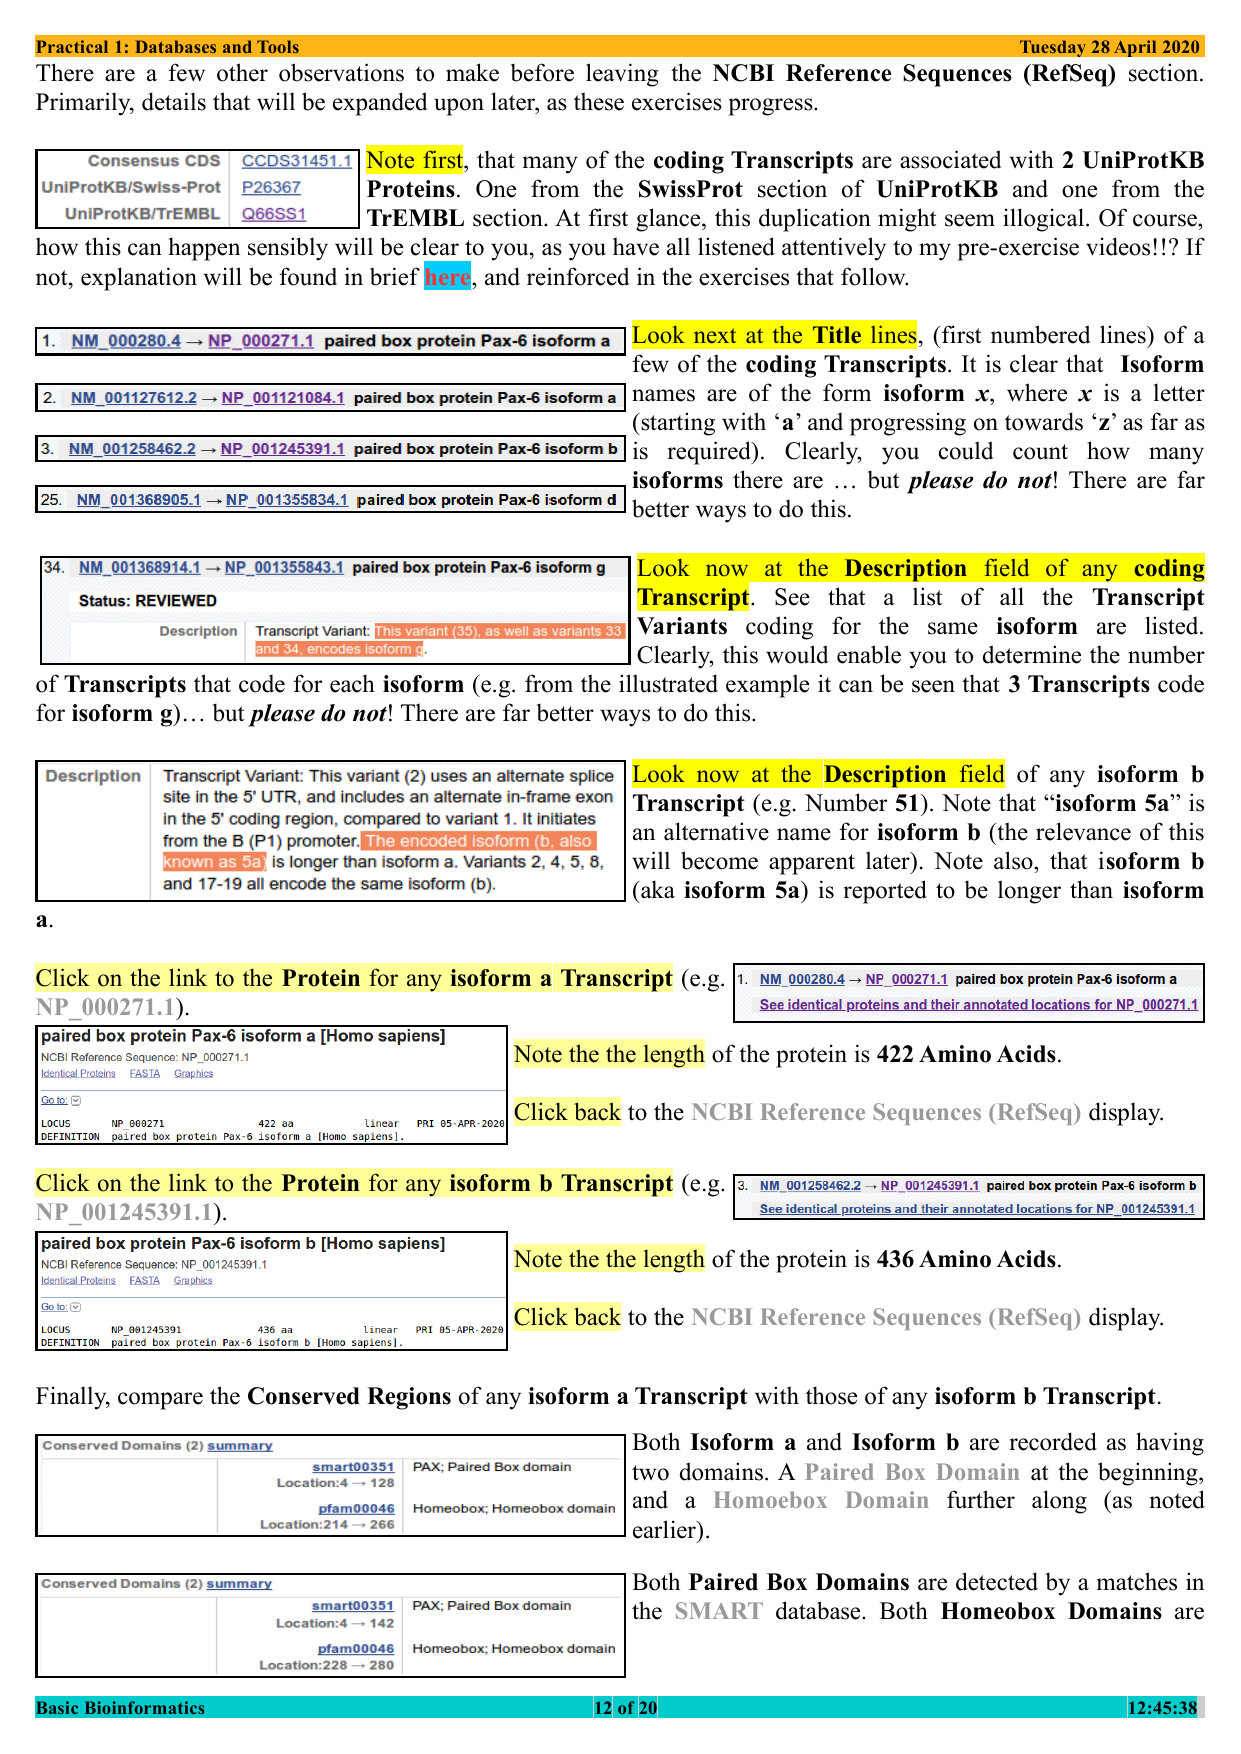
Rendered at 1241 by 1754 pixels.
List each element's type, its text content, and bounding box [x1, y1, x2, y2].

text Click on the link to the Protein for any isoform a Transcript (e.g. NP_000271.1). [35, 963, 733, 1023]
text Click back to the NCBI Reference Sequences (RefSeq) display. [508, 1097, 1205, 1126]
text Finally, compare the Conserved Regions of any isoform a Transcript with those of any isoform b Transcript. [35, 1381, 1205, 1409]
picture [735, 965, 1203, 1021]
picture [38, 487, 624, 511]
text Click back to the NCBI Reference Sequences (RefSeq) display. [508, 1302, 1205, 1331]
text Note the the length of the protein is 422 Amino Acids. [508, 1039, 1205, 1068]
text There are a few other observations to make before leaving the NCBI Reference Sequences (RefSeq) section. Primarily, details that will be expanded upon later, as these exercises progress. [35, 57, 1205, 116]
text Look now at the Description field of any coding Transcript. See that a list of all the Transcript Variants coding for the same isoform are listed. Clearly, this would enable you to determine the number of Transcripts that code for each isoform (e.g. from the illustrated example it can be seen that 3 Transcripts code for isoform g)… but please do not! There are far better ways to do this. [35, 553, 1205, 727]
text Click on the link to the Protein for any isoform b Transcript (e.g. NP_001245391.1). [35, 1168, 1205, 1226]
text Note the the length of the protein is 436 Amino Acids. [508, 1243, 1205, 1272]
picture [40, 1438, 621, 1533]
picture [38, 762, 624, 900]
text Note first, that many of the coding Transcripts are associated with 2 UniProtKB Proteins. One from the SwissProt section of UniProtKB and one from the TrEMBL section. At first glance, this duplication might seem illogical. Of course, how this can happen sensibly will be clear to you, as you have all listened attentively to my pre-exercise videos!!? If not, explanation will be found in brief here, and reinforced in the exercises that follow. [35, 145, 1205, 290]
picture [38, 1233, 506, 1349]
picture [735, 1176, 1203, 1218]
text [38, 1575, 624, 1676]
text Both Paired Box Domains are detected by a matches in the SMART database. Both Homeobox Domains are [35, 1567, 1205, 1625]
text Look now at the Description field of any isoform b Transcript (e.g. Number 51). Note that “isoform 5a” is an alternative name for isoform b (the relevance of this will become apparent later). Note also, that isoform b (aka isoform 5a) is reported to be longer than isoform a. [35, 759, 1205, 933]
text Look next at the Title lines, (first numbered lines) of a few of the coding Transcripts. It is clear that Isoform names are of the form isoform x, where x is a letter (starting with ‘a’ and progressing on towards ‘z’ as far as is required). Clearly, you could count how many isoforms there are … but please do not! There are far better ways to do this. [35, 320, 1205, 523]
picture [37, 329, 624, 353]
picture [38, 385, 624, 410]
picture [38, 151, 358, 227]
picture [38, 437, 624, 460]
picture [38, 1027, 506, 1143]
picture [42, 558, 628, 663]
picture [40, 1578, 621, 1674]
text Both Isoform a and Isoform b are recorded as having two domains. A Paired Box Domain at the beginning, and a Homoebox Domain further along (as noted earlier). [35, 1427, 1205, 1543]
